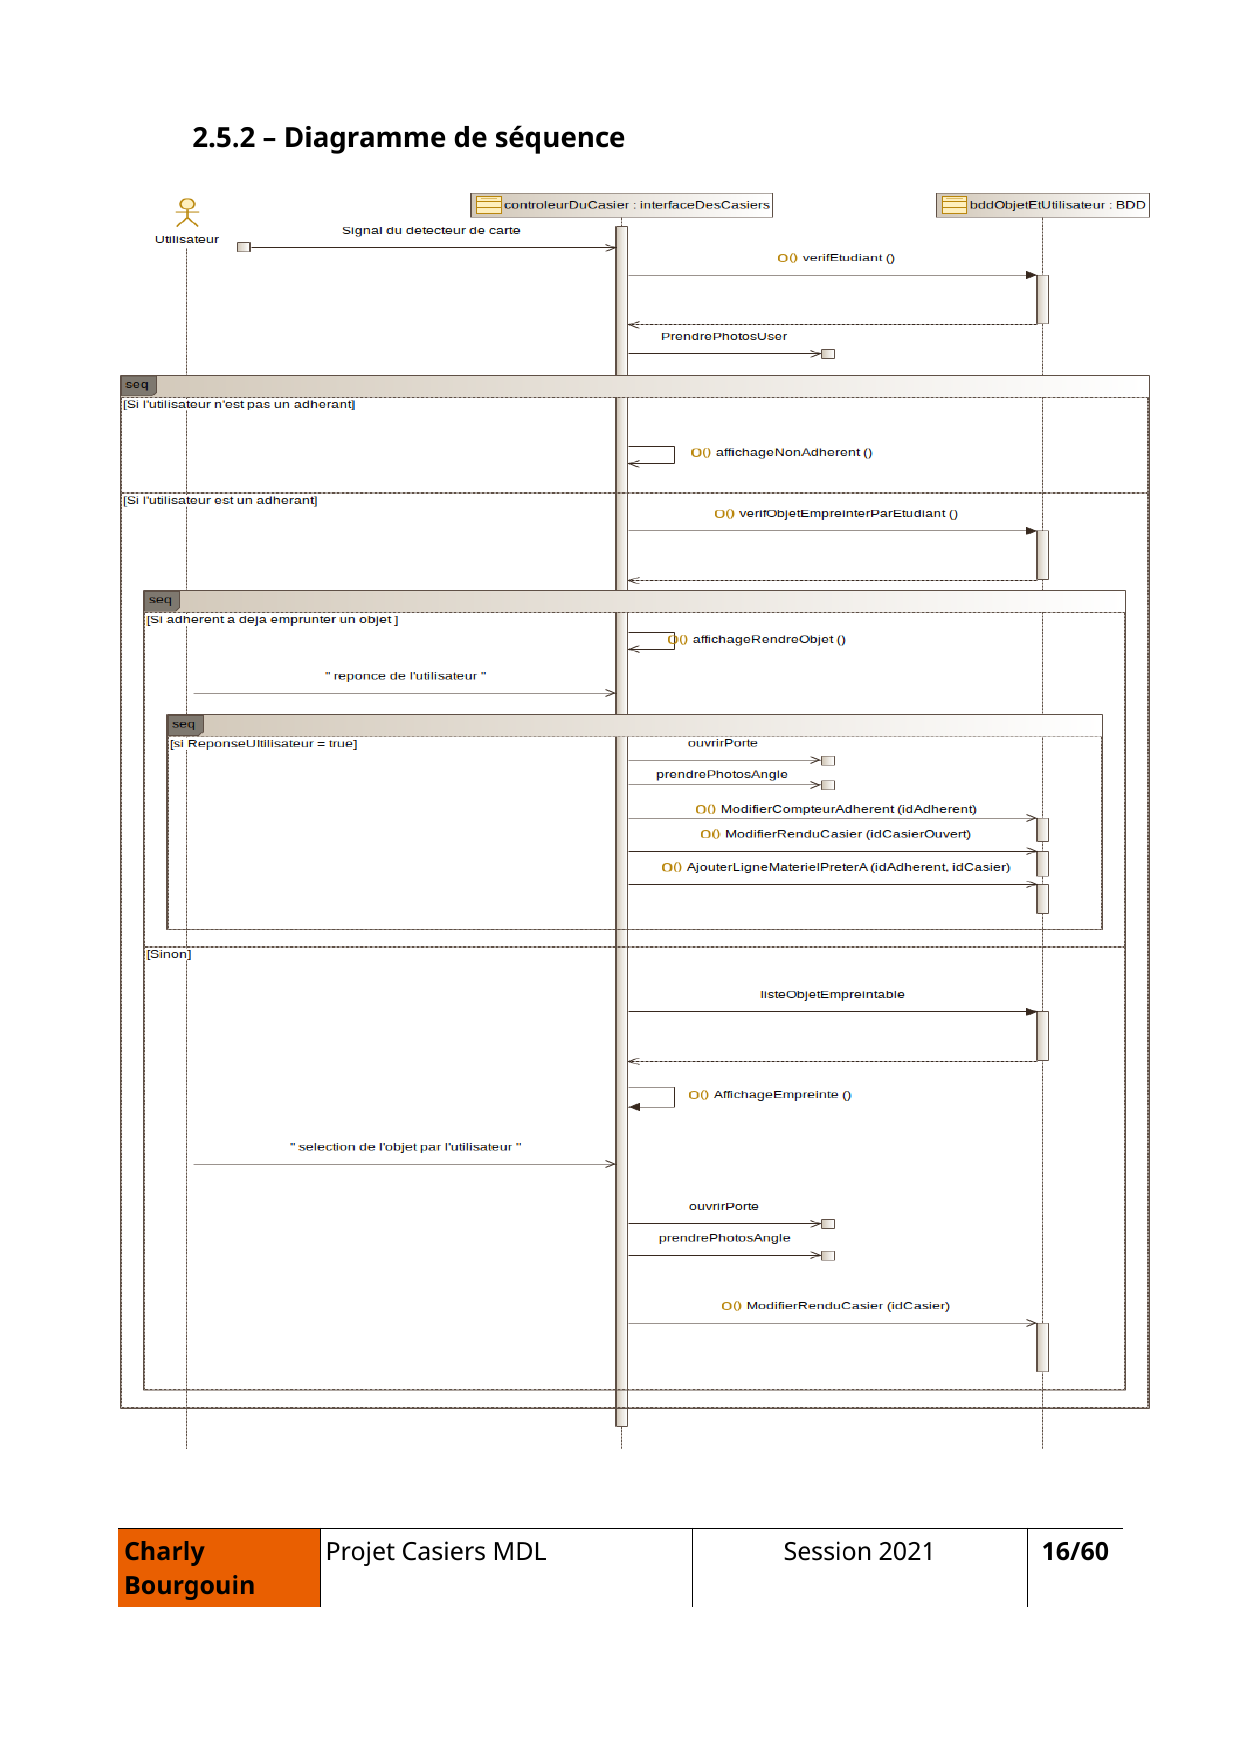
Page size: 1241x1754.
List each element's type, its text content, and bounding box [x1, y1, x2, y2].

subtitle 2.5.2 – Diagramme de séquence [118, 118, 1122, 156]
picture [85, 184, 1162, 1449]
